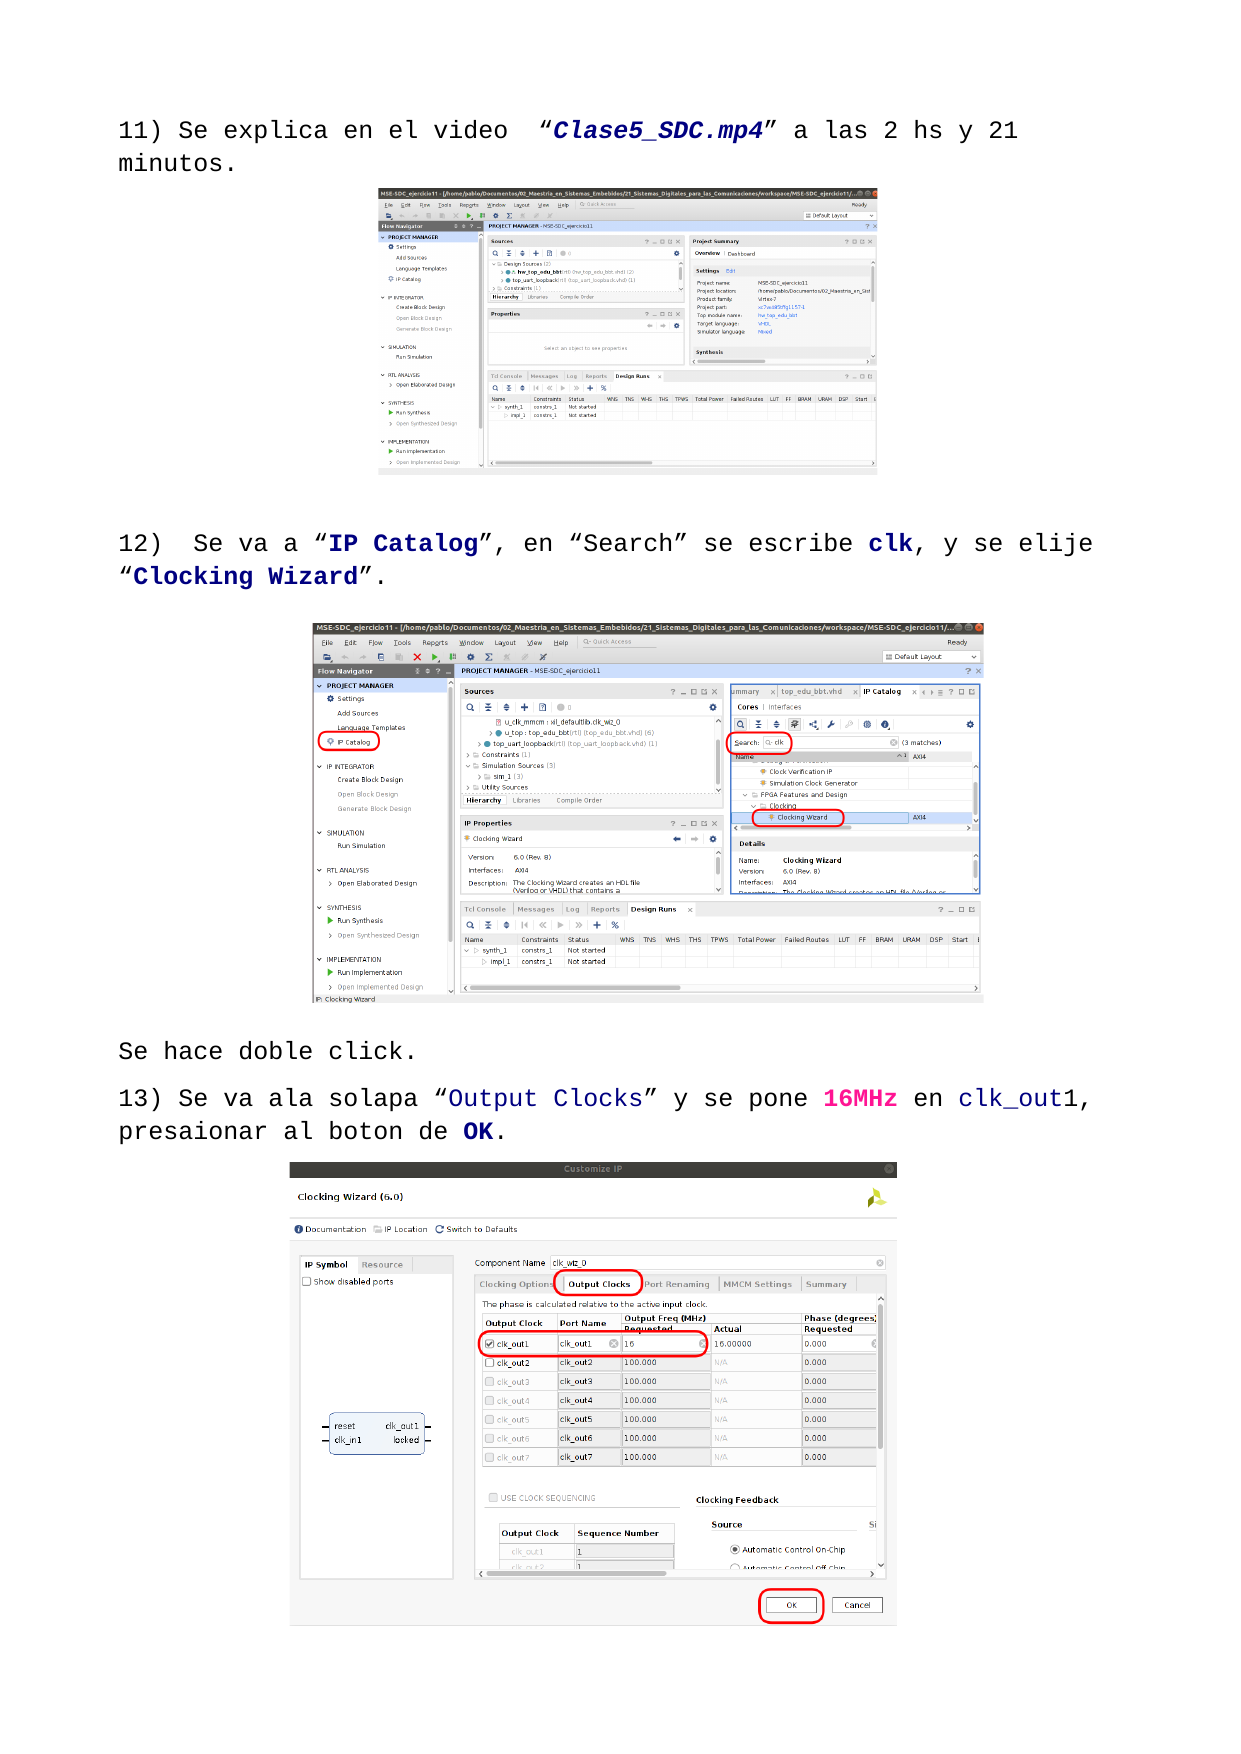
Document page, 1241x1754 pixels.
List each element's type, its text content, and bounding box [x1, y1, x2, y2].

text Se hace doble click. [118, 1039, 1122, 1067]
text 12) Se va a “IP Catalog”, en “Search” se escribe clk, y se elije “Clocking Wizard”. [118, 531, 1122, 592]
text 13) Se va ala solapa “Output Clocks” y se pone 16MHz en clk_out1, presaionar al boton de OK. [118, 1086, 1122, 1147]
picture [378, 188, 878, 475]
text 11) Se explica en el video “Clase5_SDC.mp4” a las 2 hs y 21 minutos. [118, 118, 1122, 179]
picture [289, 1162, 897, 1626]
picture [312, 623, 984, 1003]
